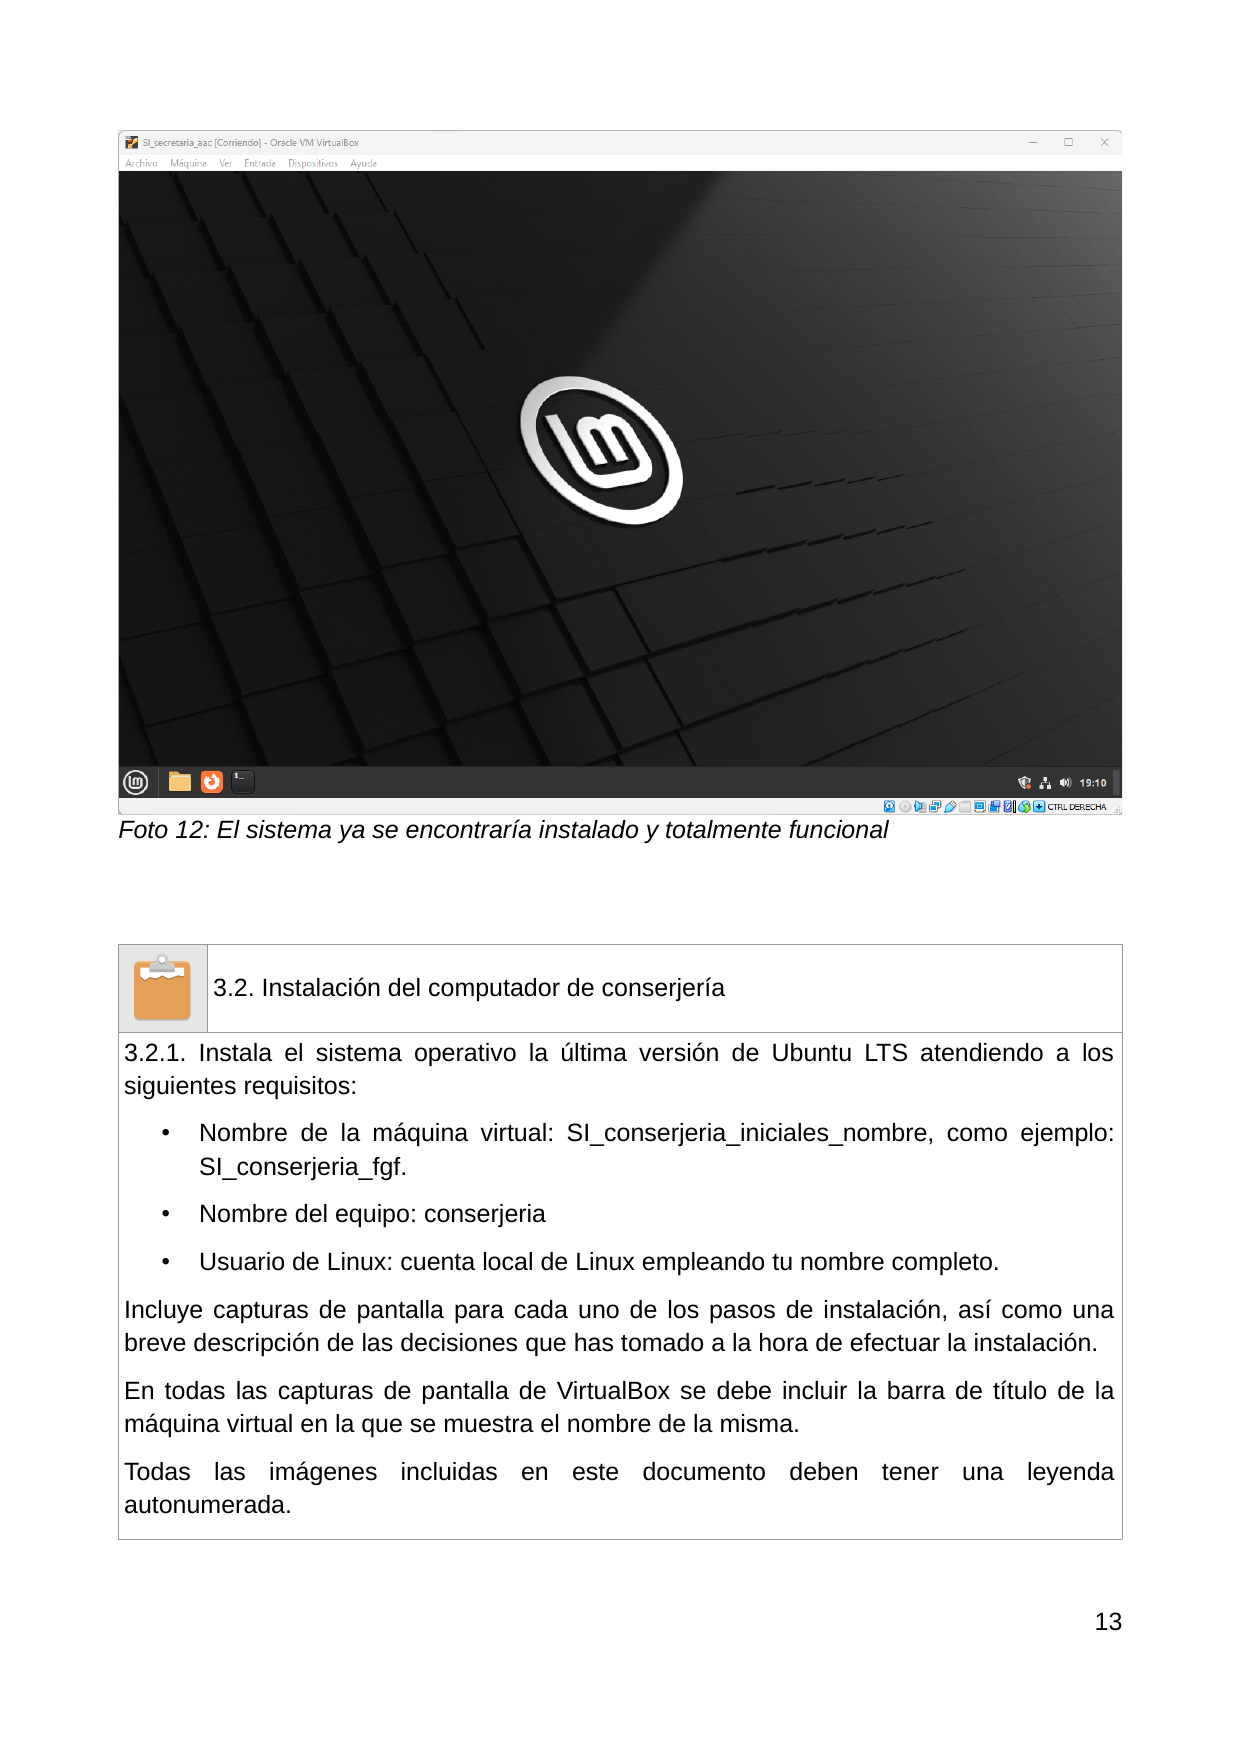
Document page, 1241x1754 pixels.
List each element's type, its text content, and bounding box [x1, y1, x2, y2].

picture [118, 130, 1123, 815]
table_header [119, 945, 207, 1032]
table_header 3.2. Instalación del computador de conserjería [208, 945, 1122, 1032]
text Foto 12: El sistema ya se encontraría instalado y totalmente funcional [118, 815, 1122, 844]
table_cell 3.2.1. Instala el sistema operativo la última versión de Ubuntu LTS atendiendo a los siguientes requisitos: Nombre de la máquina virtual: SI_conserjeria_iniciales_nombre, como ejemplo: SI_conserjeria_fgf. Nombre del equipo: conserjeria Usuario de Linux: cuenta local de Linux empleando tu nombre completo. Incluye capturas de pantalla para cada uno de los pasos de instalación, así como una breve descripción de las decisiones que has tomado a la hora de efectuar la instalación. En todas las capturas de pantalla de VirtualBox se debe incluir la barra de título de la máquina virtual en la que se muestra el nombre de la misma. Todas las imágenes incluidas en este documento deben tener una leyenda autonumerada. [119, 1033, 1122, 1539]
